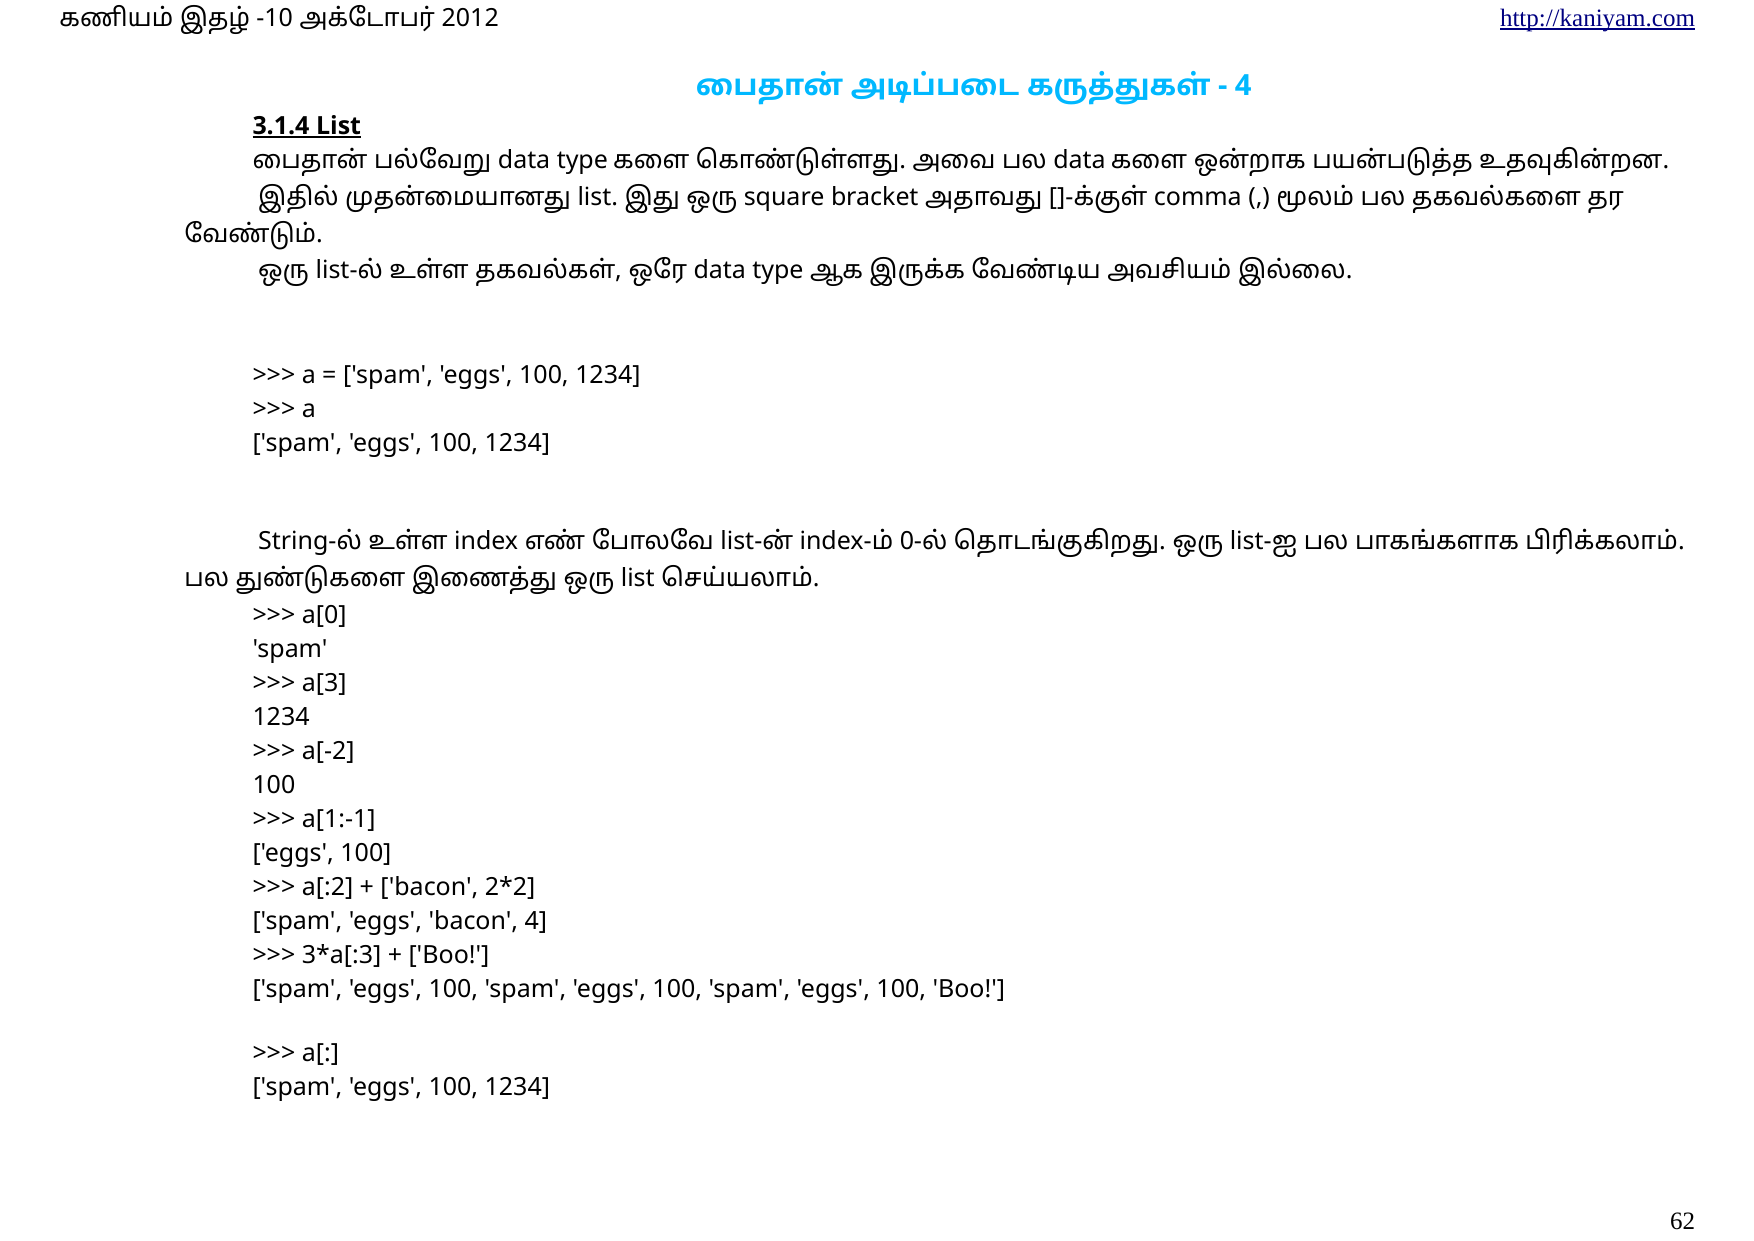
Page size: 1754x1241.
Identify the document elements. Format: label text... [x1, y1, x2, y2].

text ['spam', 'eggs', 100, 'spam', 'eggs', 100, 'spam', 'eggs', 100, 'Boo!'] [184, 971, 1695, 1005]
text >>> a[:2] + ['bacon', 2*2] [184, 869, 1695, 903]
text ['spam', 'eggs', 100, 1234] [184, 425, 1695, 459]
text ['spam', 'eggs', 'bacon', 4] [184, 903, 1695, 937]
text >>> a = ['spam', 'eggs', 100, 1234] [184, 357, 1695, 391]
text ['spam', 'eggs', 100, 1234] [184, 1068, 1695, 1103]
text 3.1.4 List [184, 107, 1695, 141]
text ஒரு list-ல் உள்ள தகவல்கள், ஒரே data type ஆக இருக்க வேண்டிய அவசியம் இல்லை. [184, 251, 1695, 288]
text >>> a[:] [184, 1034, 1695, 1068]
text >>> a[-2] [184, 732, 1695, 767]
text 1234 [184, 698, 1695, 732]
text >>> a [184, 391, 1695, 425]
text இதில் முதன்மையானது list. இது ஒரு square bracket அதாவது []-க்குள் comma (,) மூலம் பல தகவல்களை தர வேண்டும். [184, 178, 1695, 251]
text >>> a[1:-1] [184, 801, 1695, 835]
text >>> a[0] [184, 596, 1695, 630]
text ['eggs', 100] [184, 835, 1695, 869]
text பைதான் அடிப்படை கருத்துகள் - 4 [184, 64, 1695, 107]
text பைதான் பல்வேறு data typeகளை கொண்டுள்ளது. அவை பல dataகளை ஒன்றாக பயன்படுத்த உதவுகின்றன. [184, 141, 1695, 178]
text >>> 3*a[:3] + ['Boo!'] [184, 937, 1695, 971]
text String-ல் உள்ள index எண் போலவே list-ன் index-ம் 0-ல் தொடங்குகிறது. ஒரு list-ஐ பல பாகங்களாக பிரிக்கலாம். பல துண்டுகளை இணைத்து ஒரு list செய்யலாம். [184, 522, 1695, 596]
text 100 [184, 767, 1695, 801]
text 'spam' [184, 630, 1695, 664]
text >>> a[3] [184, 664, 1695, 698]
